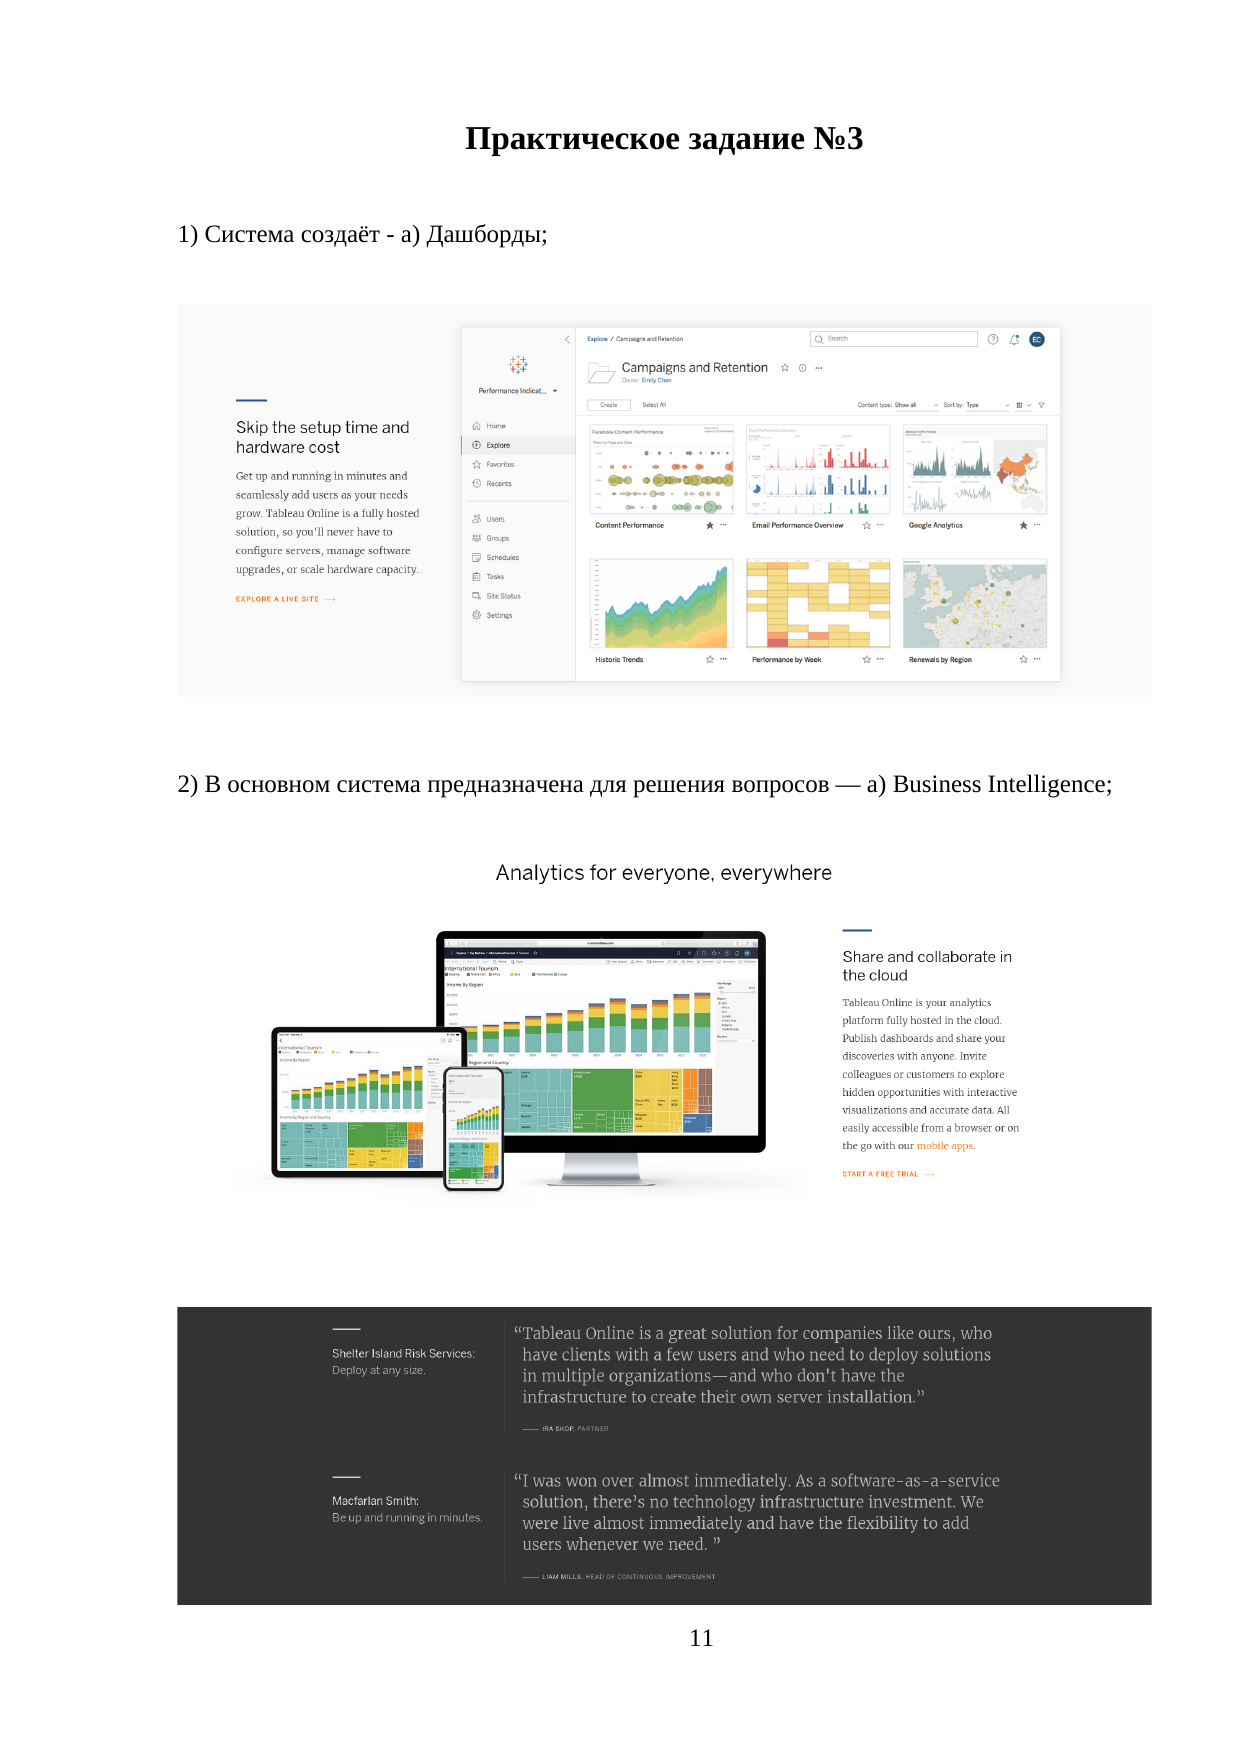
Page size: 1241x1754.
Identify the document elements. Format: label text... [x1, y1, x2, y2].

picture [177, 1307, 1152, 1605]
text 2) В основном система предназначена для решения вопросов — a) Business Intelligence; [177, 769, 1152, 797]
picture [177, 305, 1152, 697]
text Практическое задание №3 [177, 118, 1152, 156]
text 1) Система создаёт - a) Дашборды; [177, 219, 1152, 247]
picture [177, 855, 1152, 1236]
